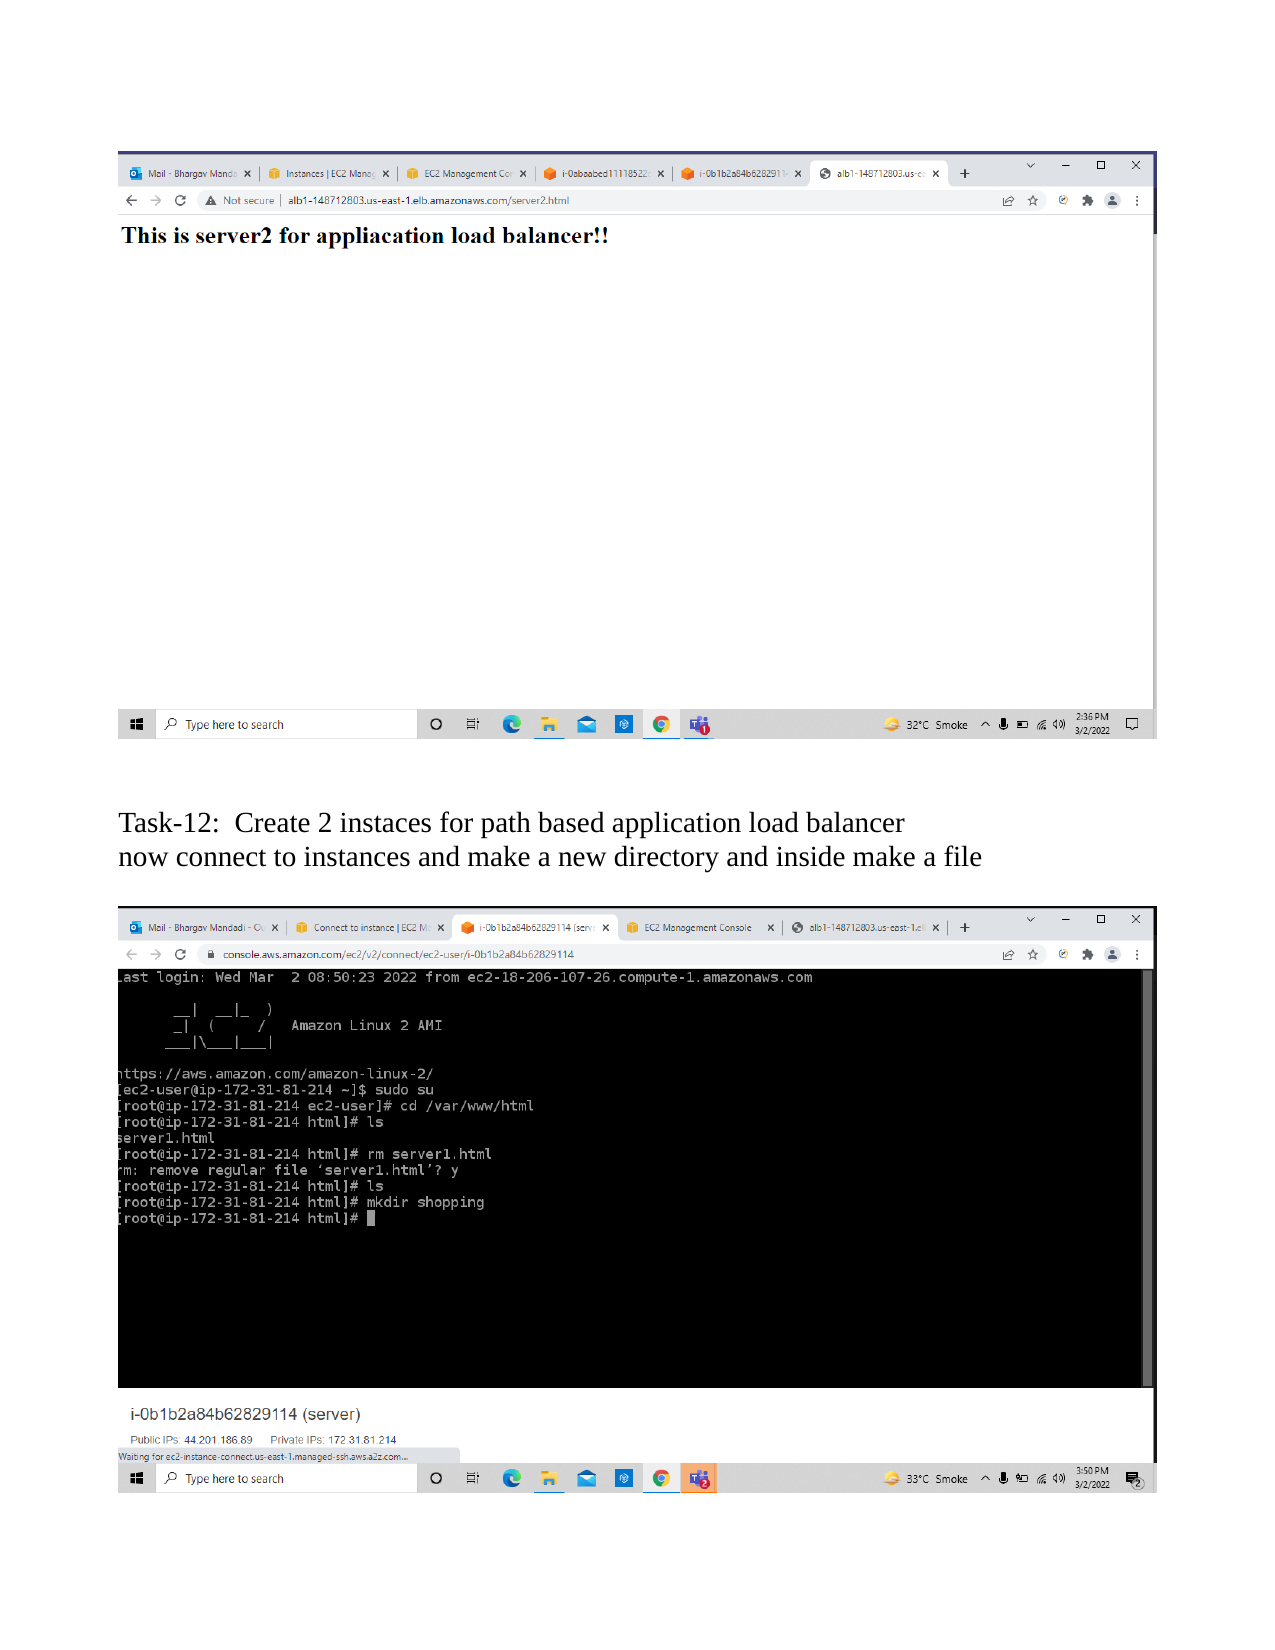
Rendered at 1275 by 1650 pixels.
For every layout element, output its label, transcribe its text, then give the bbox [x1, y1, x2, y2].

picture [118, 906, 1157, 1493]
text Task-12: Create 2 instaces for path based application load balancer [118, 805, 1157, 839]
picture [118, 151, 1157, 739]
text now connect to instances and make a new directory and inside make a file [118, 839, 1157, 872]
